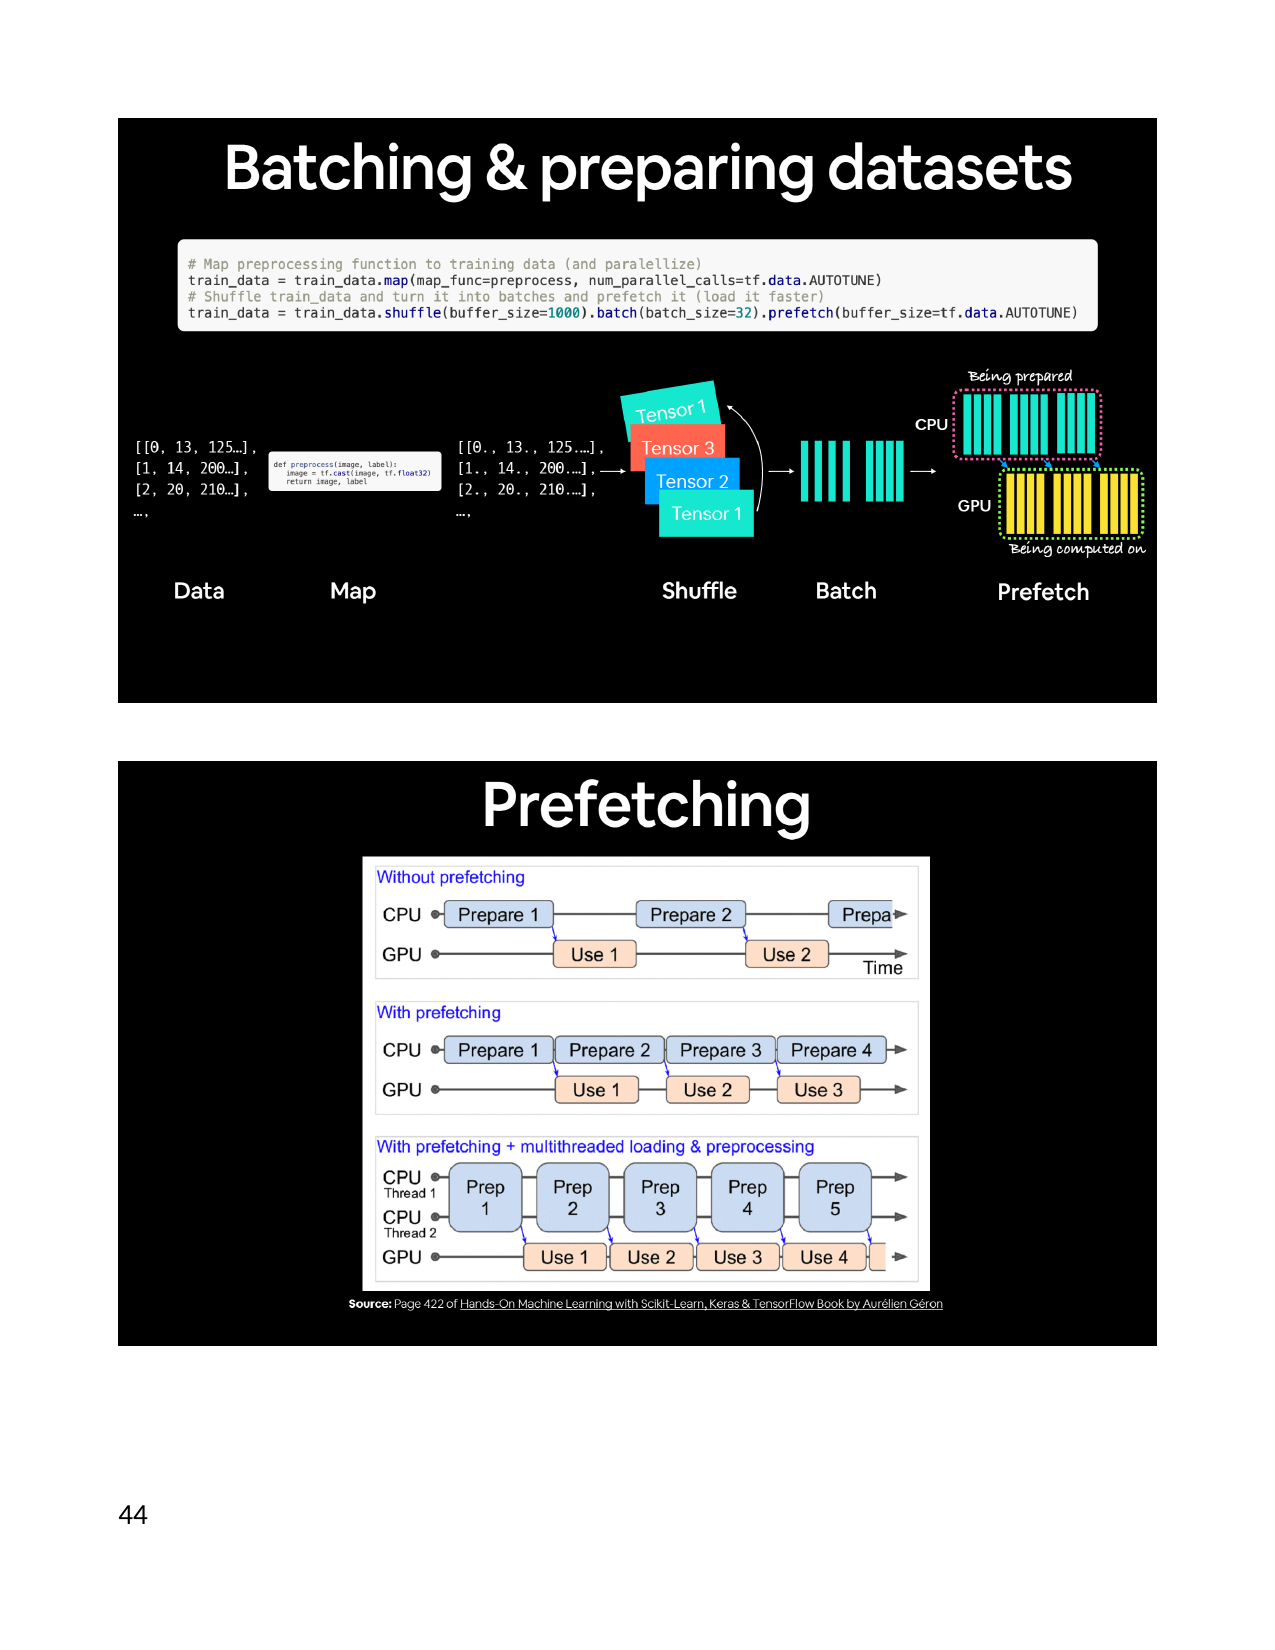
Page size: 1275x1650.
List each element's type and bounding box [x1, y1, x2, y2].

picture [118, 761, 1157, 1346]
picture [118, 118, 1157, 703]
